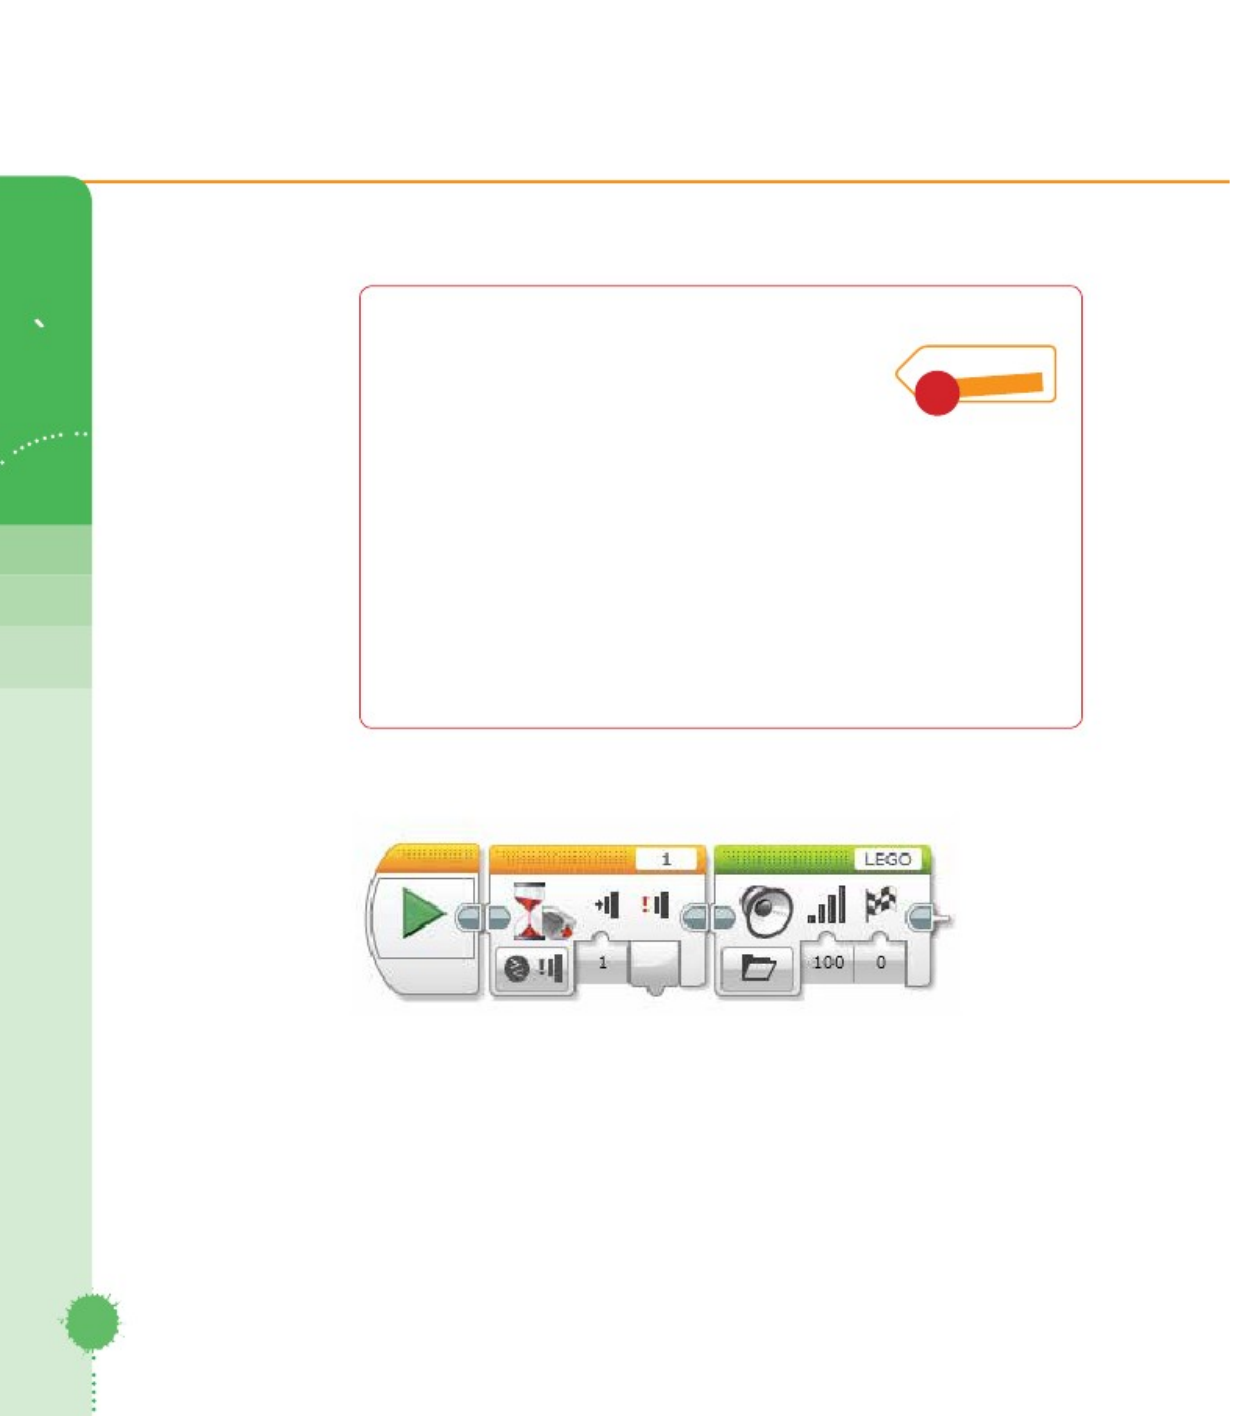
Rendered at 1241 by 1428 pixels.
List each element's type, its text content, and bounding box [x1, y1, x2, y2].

picture [0, 0, 1230, 1416]
text 5 [1230, 454, 1240, 525]
text 57 [1230, 1321, 1240, 1348]
text SESION [1230, 307, 1240, 337]
